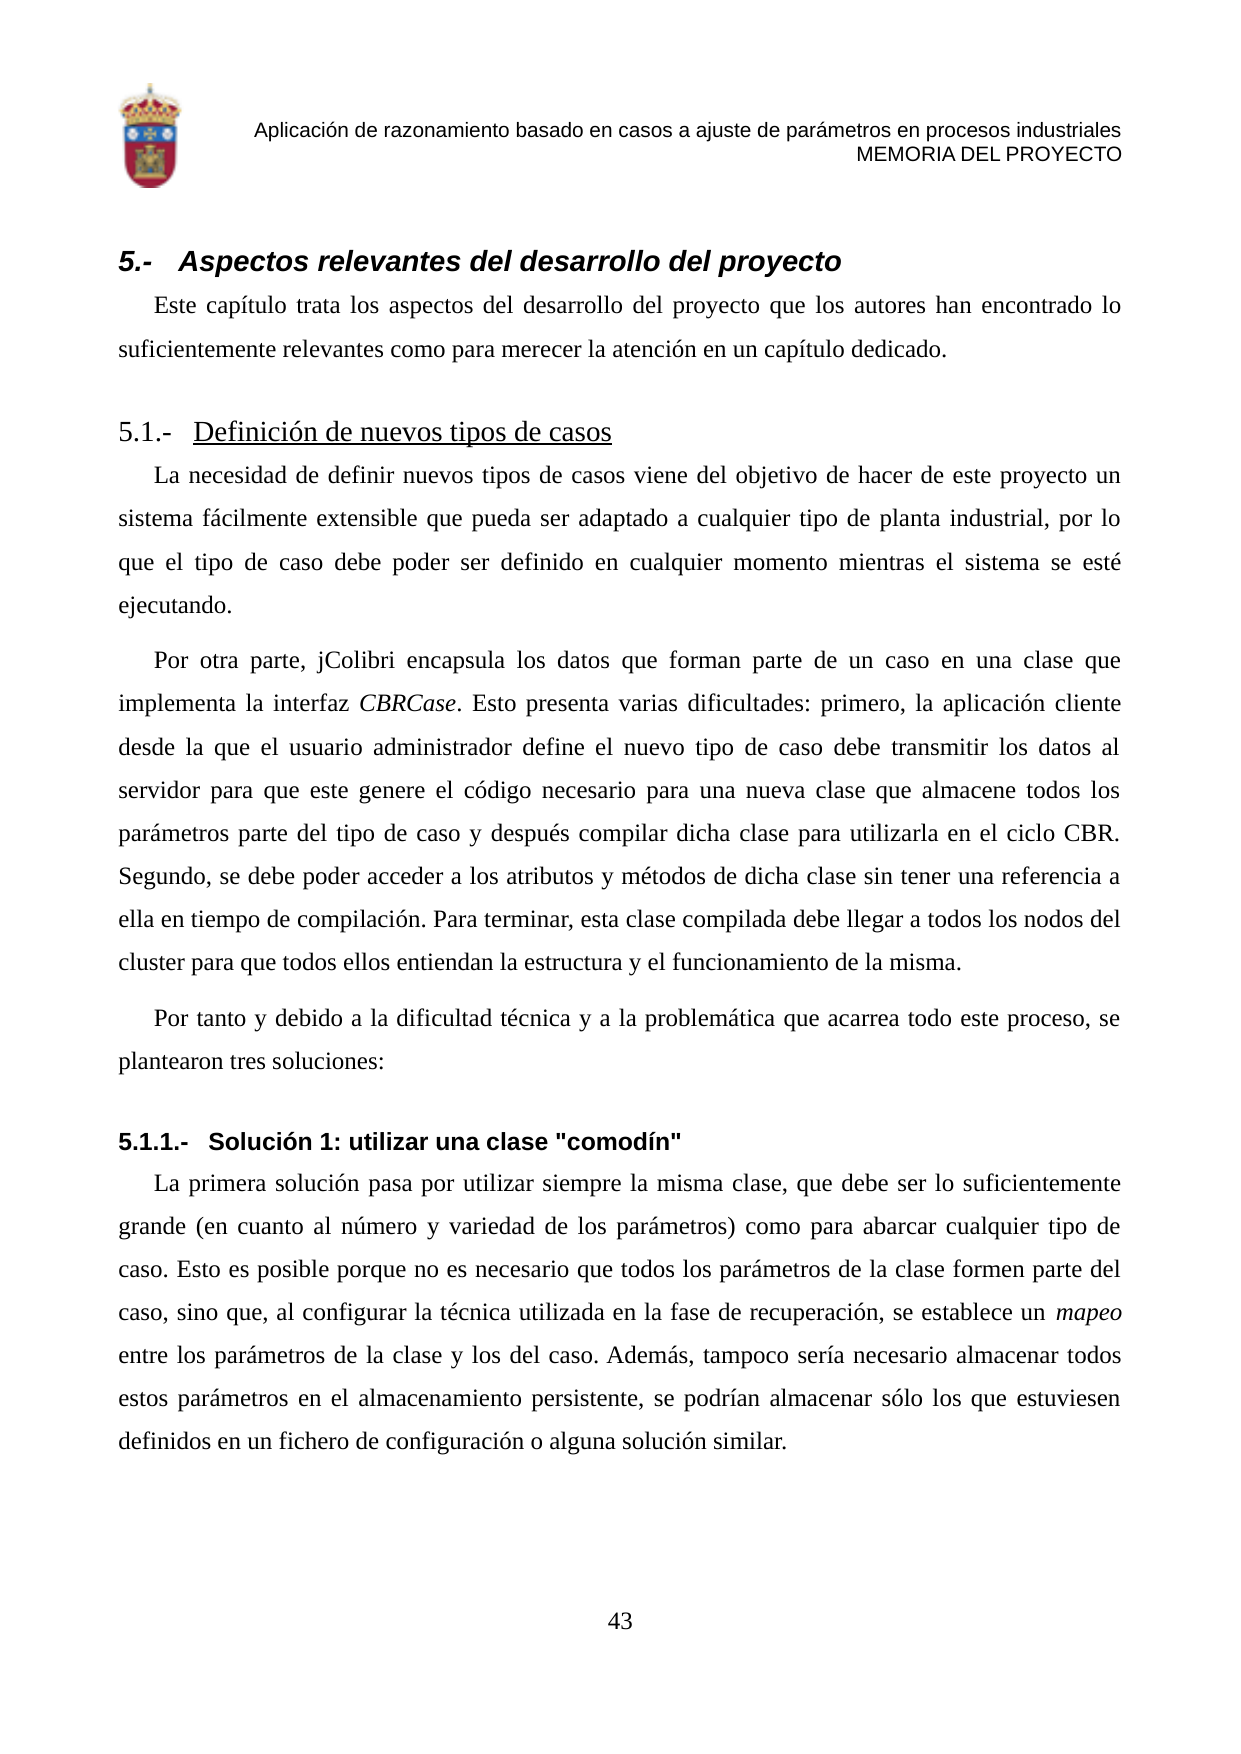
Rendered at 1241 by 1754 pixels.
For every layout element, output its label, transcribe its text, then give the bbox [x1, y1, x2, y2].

subtitle Solución 1: utilizar una clase "comodín" [118, 1127, 1122, 1155]
text Por tanto y debido a la dificultad técnica y a la problemática que acarrea todo este proceso, se plantearon tres soluciones: [118, 1003, 1122, 1075]
text Este capítulo trata los aspectos del desarrollo del proyecto que los autores han encontrado lo suficientemente relevantes como para merecer la atención en un capítulo dedicado. [118, 291, 1122, 362]
text La primera solución pasa por utilizar siempre la misma clase, que debe ser lo suficientemente grande (en cuanto al número y variedad de los parámetros) como para abarcar cualquier tipo de caso. Esto es posible porque no es necesario que todos los parámetros de la clase formen parte del caso, sino que, al configurar la técnica utilizada en la fase de recuperación, se establece un mapeo entre los parámetros de la clase y los del caso. Además, tampoco sería necesario almacenar todos estos parámetros en el almacenamiento persistente, se podrían almacenar sólo los que estuviesen definidos en un fichero de configuración o alguna solución similar. [118, 1168, 1122, 1455]
text La necesidad de definir nuevos tipos de casos viene del objetivo de hacer de este proyecto un sistema fácilmente extensible que pueda ser adaptado a cualquier tipo de planta industrial, por lo que el tipo de caso debe poder ser definido en cualquier momento mientras el sistema se esté ejecutando. [118, 460, 1122, 618]
subtitle Aspectos relevantes del desarrollo del proyecto [118, 244, 1122, 278]
picture [117, 83, 184, 188]
subtitle Definición de nuevos tipos de casos [118, 414, 1122, 448]
text Por otra parte, jColibri encapsula los datos que forman parte de un caso en una clase que implementa la interfaz CBRCase. Esto presenta varias dificultades: primero, la aplicación cliente desde la que el usuario administrador define el nuevo tipo de caso debe transmitir los datos al servidor para que este genere el código necesario para una nueva clase que almacene todos los parámetros parte del tipo de caso y después compilar dicha clase para utilizarla en el ciclo CBR. Segundo, se debe poder acceder a los atributos y métodos de dicha clase sin tener una referencia a ella en tiempo de compilación. Para terminar, esta clase compilada debe llegar a todos los nodos del cluster para que todos ellos entiendan la estructura y el funcionamiento de la misma. [118, 645, 1122, 976]
